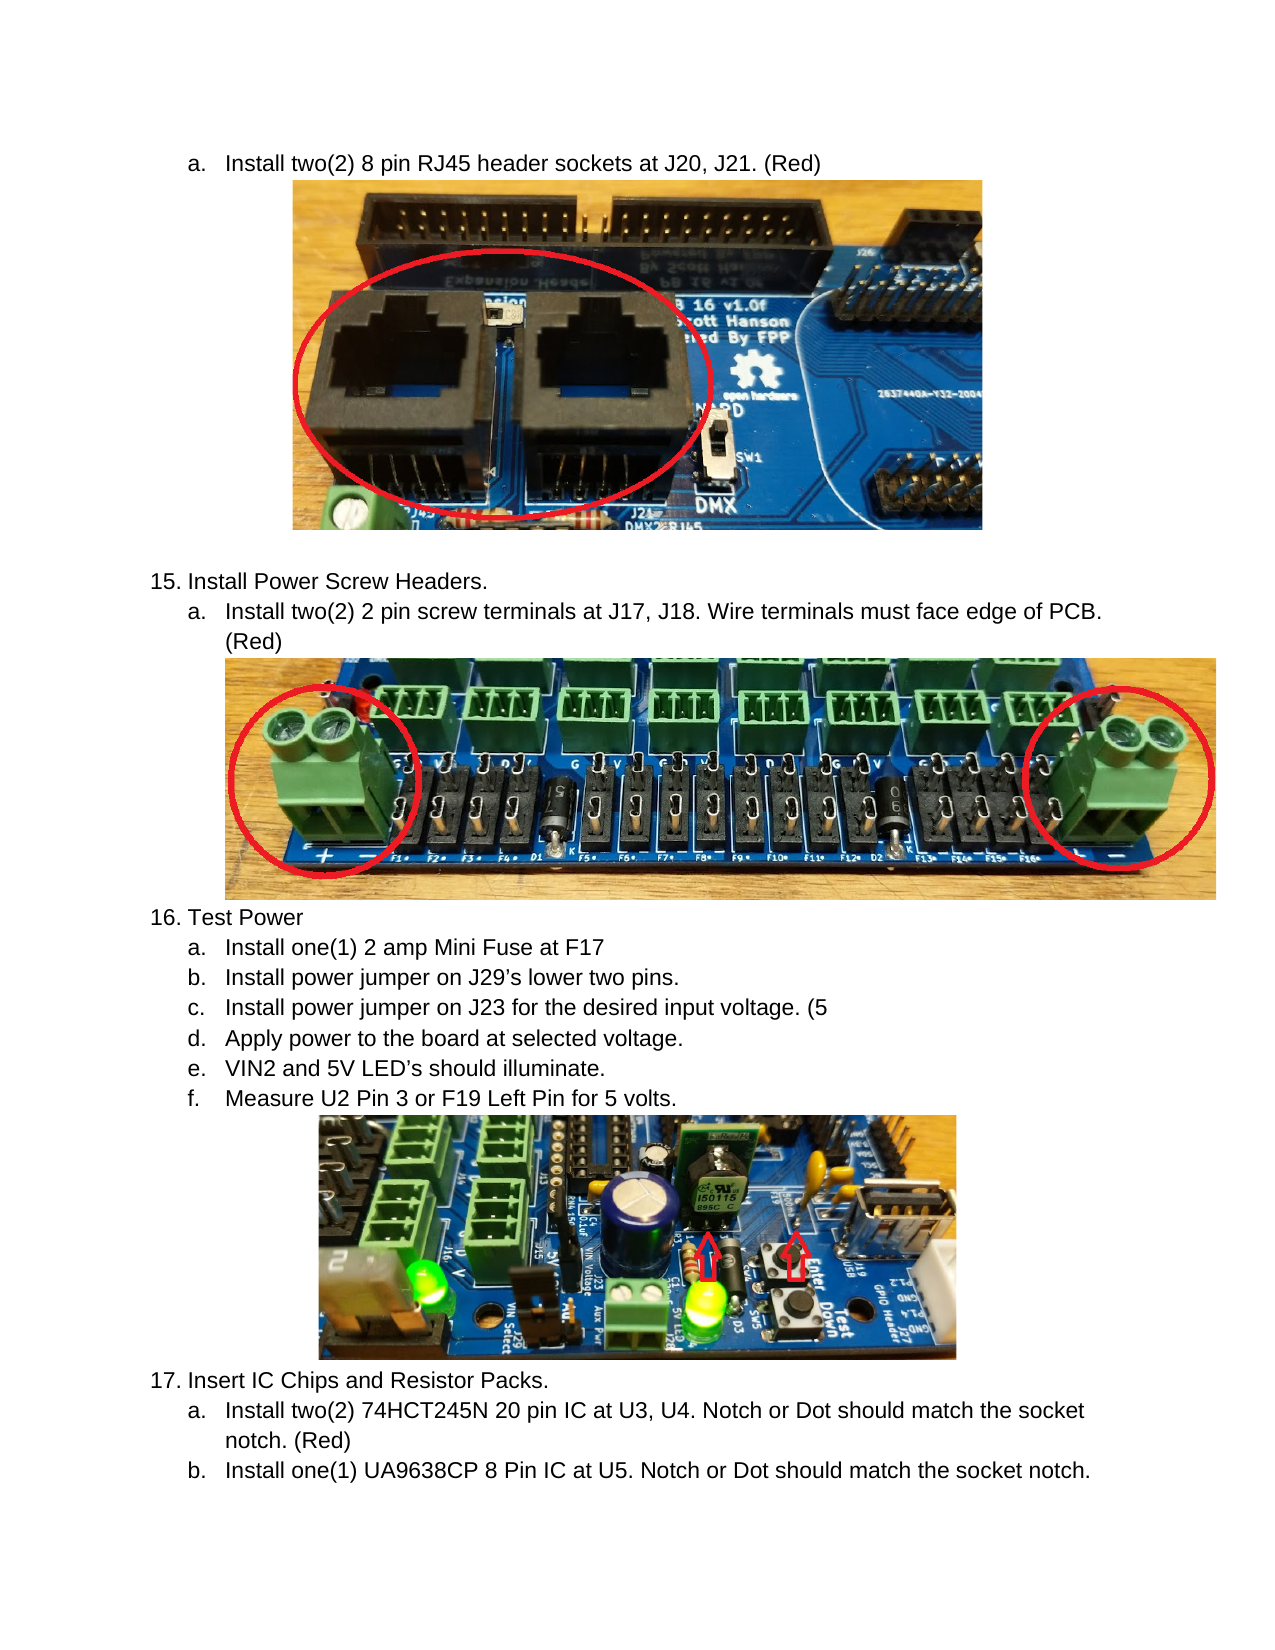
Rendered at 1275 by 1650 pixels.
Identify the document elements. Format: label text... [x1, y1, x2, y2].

list Install power jumper on J23 for the desired input voltage. (5 [187, 994, 1125, 1021]
list Install two(2) 74HCT245N 20 pin IC at U3, U4. Notch or Dot should match the socket notch. (Red) [187, 1397, 1125, 1454]
picture [318, 1115, 957, 1360]
list Test Power [150, 904, 1125, 930]
list Install Power Screw Headers. [150, 568, 1125, 594]
list Install power jumper on J29’s lower two pins. [187, 964, 1125, 991]
list Measure U2 Pin 3 or F19 Left Pin for 5 volts. [187, 1085, 1125, 1111]
picture [225, 658, 1217, 900]
list Install one(1) 2 amp Mini Fuse at F17 [187, 934, 1125, 960]
list Install two(2) 8 pin RJ45 header sockets at J20, J21. (Red) [187, 150, 1125, 176]
picture [292, 180, 983, 530]
list Insert IC Chips and Resistor Packs. [150, 1115, 1125, 1393]
list Apply power to the board at selected voltage. [187, 1024, 1125, 1051]
list Install two(2) 2 pin screw terminals at J17, J18. Wire terminals must face edge of PCB. (Red) [187, 598, 1125, 900]
list VIN2 and 5V LED’s should illuminate. [187, 1055, 1125, 1081]
list Install one(1) UA9638CP 8 Pin IC at U5. Notch or Dot should match the socket notch. [187, 1457, 1125, 1484]
